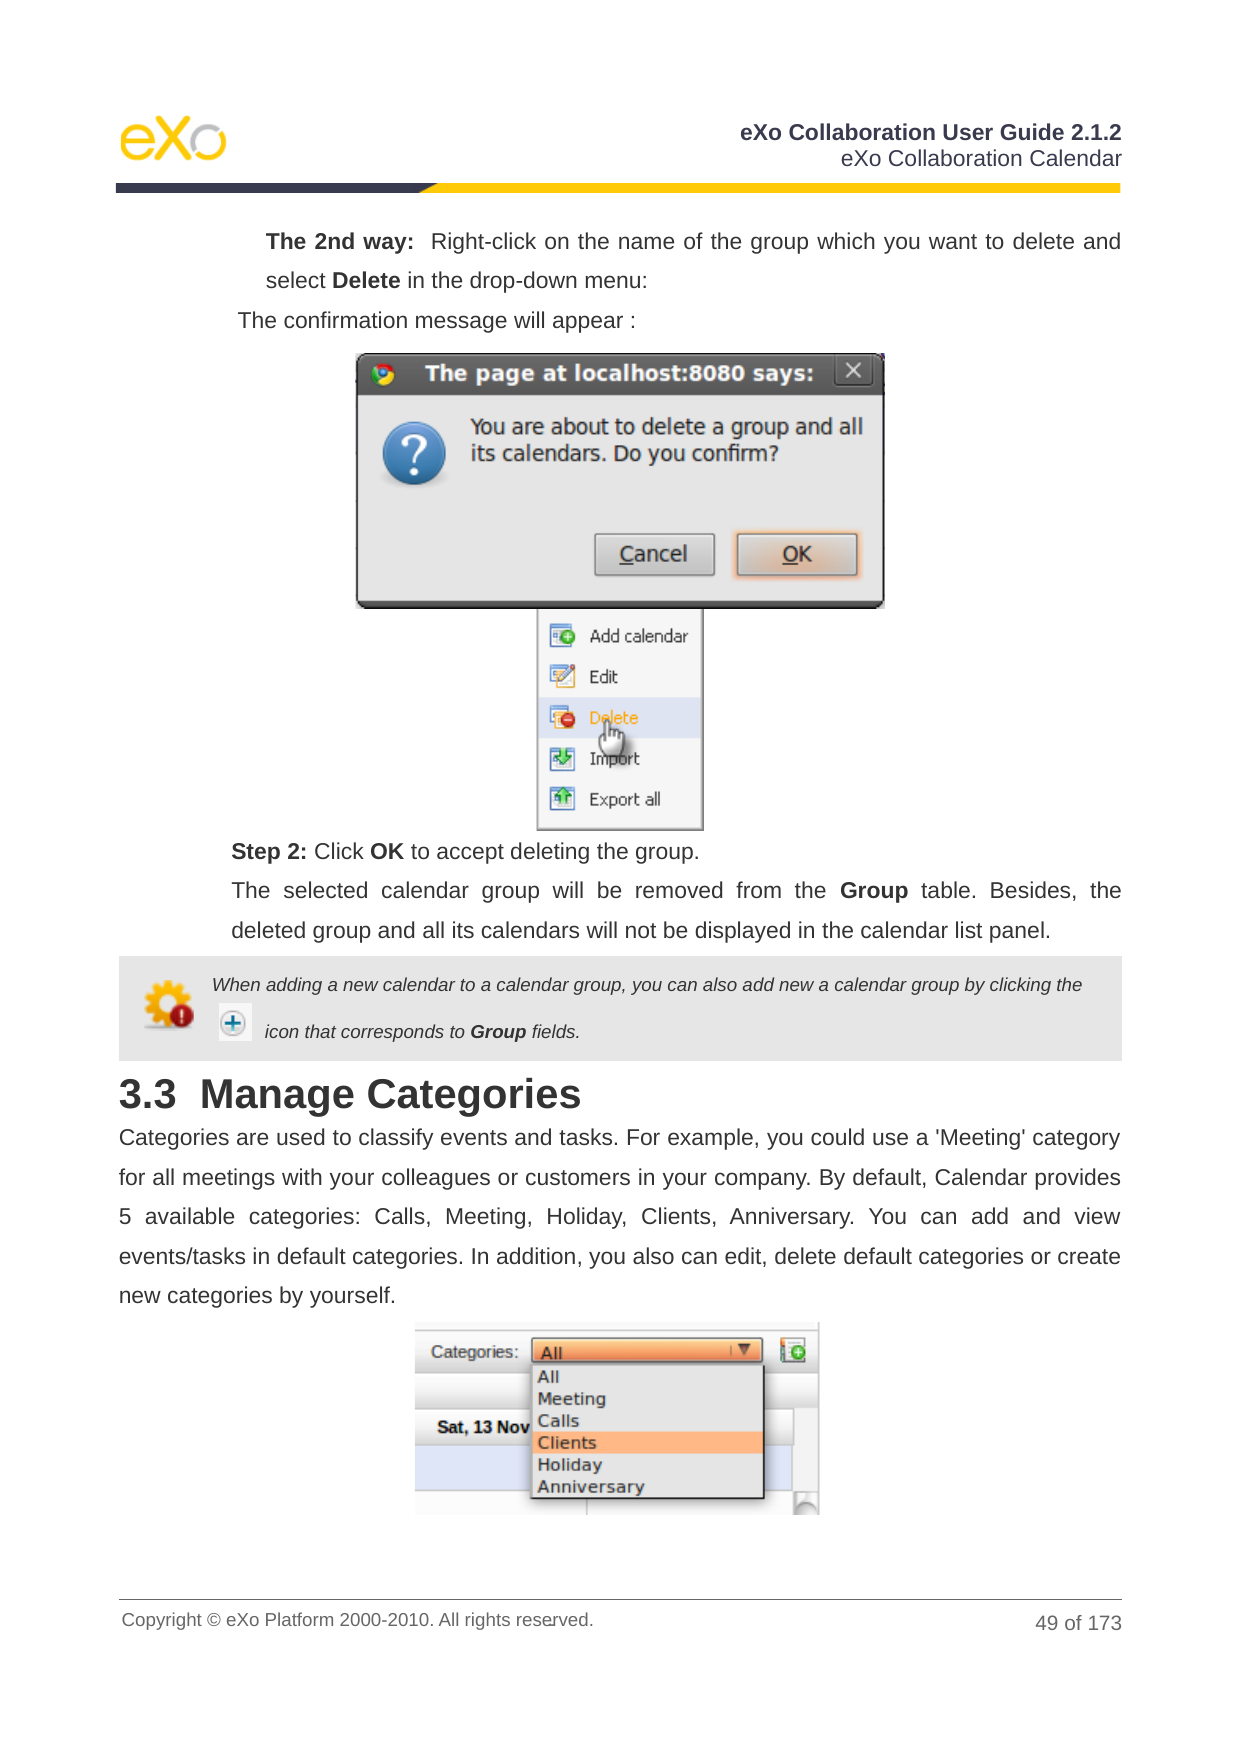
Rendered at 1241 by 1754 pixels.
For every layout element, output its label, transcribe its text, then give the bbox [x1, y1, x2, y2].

picture [115, 183, 1121, 193]
text Categories are used to classify events and tasks. For example, you could use a 'Meeting' category for all meetings with your colleagues or customers in your company. By default, Calendar provides 5 available categories: Calls, Meeting, Holiday, Clients, Anniversary. You can add and view events/tasks in default categories. In addition, you also can edit, delete default categories or create new categories by yourself. [118, 1124, 1122, 1309]
subtitle Manage Categories [118, 1069, 1122, 1117]
table_header [119, 956, 206, 1061]
list Step 2: Click OK to accept deleting the group. [193, 346, 1122, 864]
picture [219, 1003, 252, 1041]
table_header When adding a new calendar to a calendar group, you can also add new a calendar group by clicking the icon that corresponds to Group fields. [206, 956, 1122, 1061]
picture [143, 980, 194, 1031]
list The selected calendar group will be removed from the Group table. Besides, the deleted group and all its calendars will not be displayed in the calendar list panel. [193, 877, 1122, 943]
picture [414, 1322, 826, 1515]
picture [120, 115, 227, 161]
picture [355, 353, 885, 831]
list The confirmation message will appear : [193, 307, 1122, 333]
list The 2nd way: Right-click on the name of the group which you want to delete and select Delete in the drop-down menu: [228, 228, 1122, 293]
